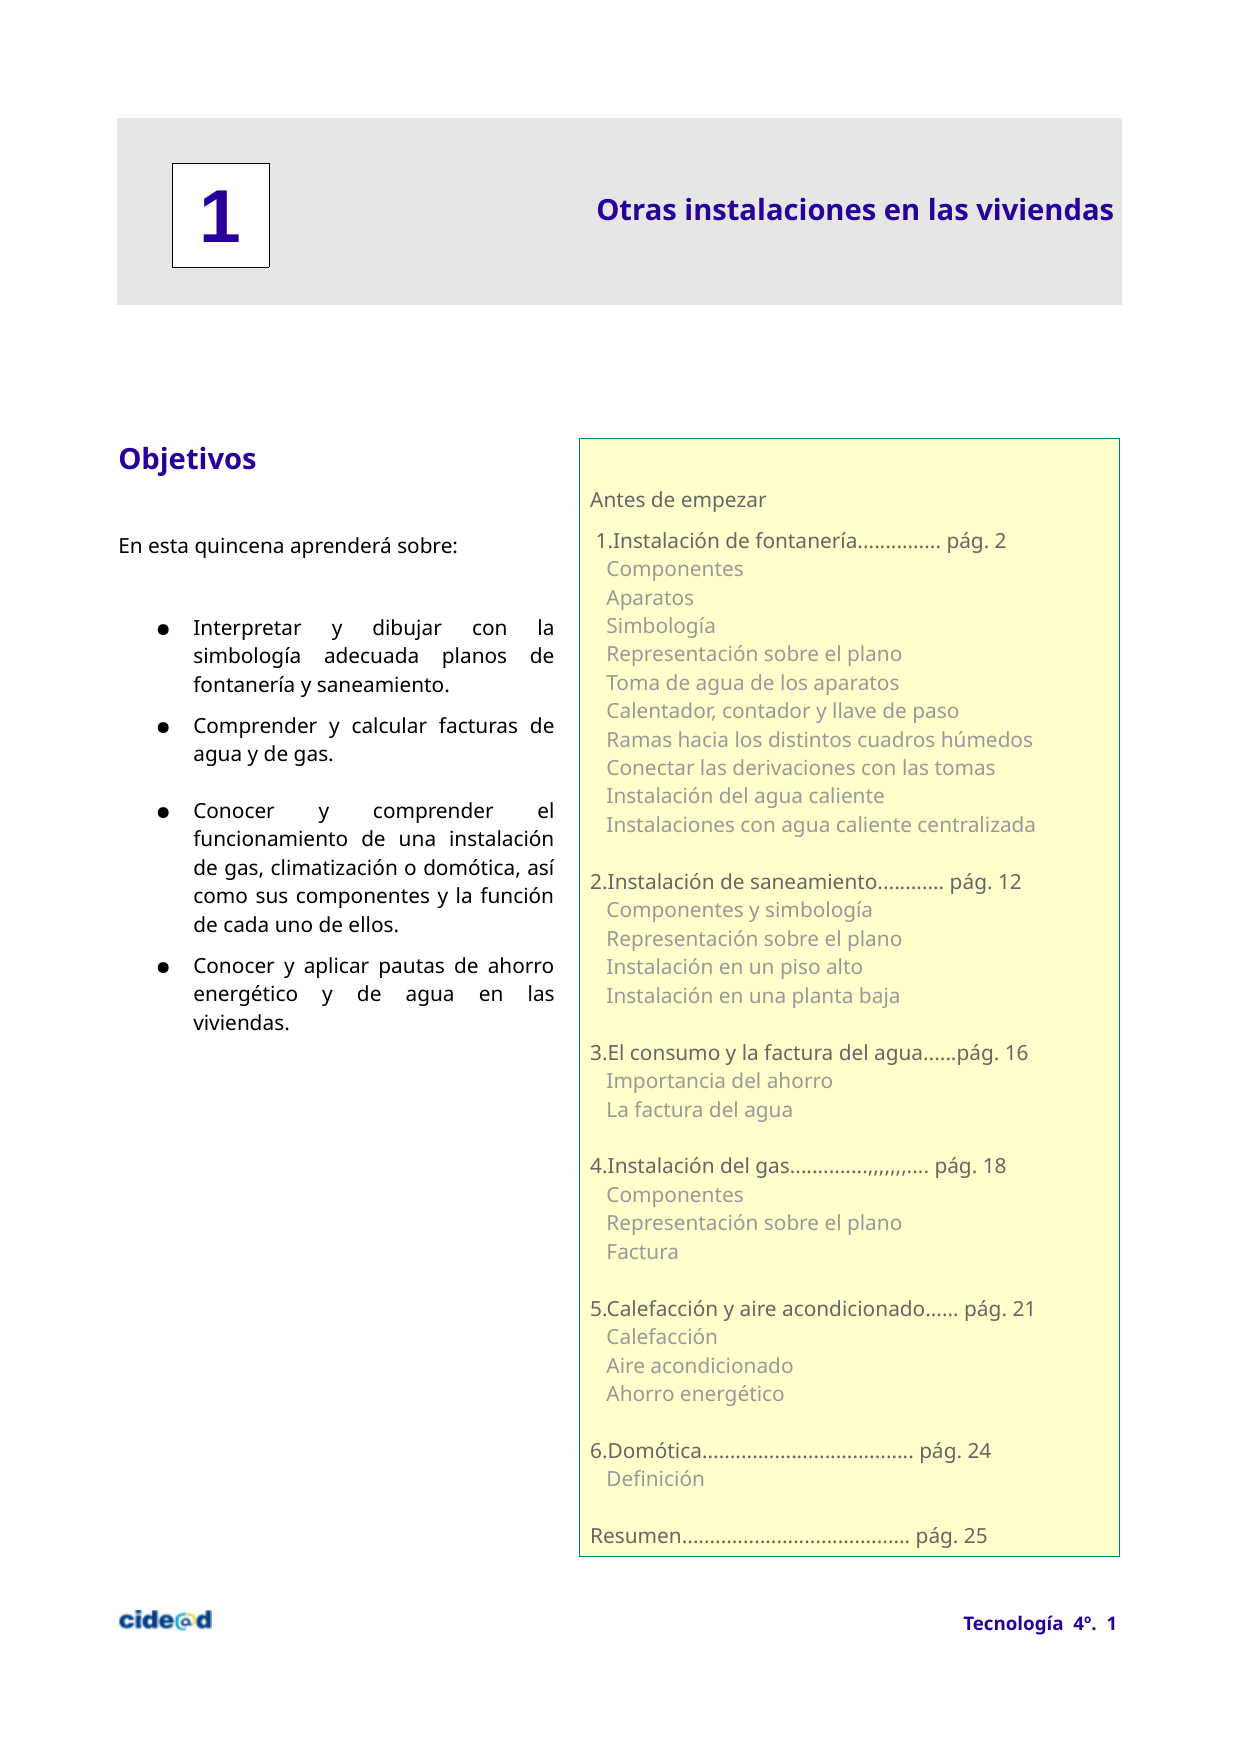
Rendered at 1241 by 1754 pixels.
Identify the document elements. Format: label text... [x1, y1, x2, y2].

table_header Antes de empezar 1.Instalación de fontanería............... pág. 2 Componentes Aparatos Simbología Representación sobre el plano Toma de agua de los aparatos Calentador, contador y llave de paso Ramas hacia los distintos cuadros húmedos Conectar las derivaciones con las tomas Instalación del agua caliente Instalaciones con agua caliente centralizada 2.Instalación de saneamiento............ pág. 12 Componentes y simbología Representación sobre el plano Instalación en un piso alto Instalación en una planta baja 3.El consumo y la factura del agua......pág. 16 Importancia del ahorro La factura del agua 4.Instalación del gas..............,,,,,,,.... pág. 18 Componentes Representación sobre el plano Factura 5.Calefacción y aire acondicionado...... pág. 21 Calefacción Aire acondicionado Ahorro energético 6.Domótica...................................... pág. 24 Definición Resumen......................................... pág. 25 [580, 439, 1119, 1556]
table_header Objetivos En esta quincena aprenderá sobre: Interpretar y dibujar con la simbología adecuada planos de fontanería y saneamiento. Comprender y calcular facturas de agua y de gas. Conocer y comprender el funcionamiento de una instalación de gas, climatización o domótica, así como sus componentes y la función de cada uno de ellos. Conocer y aplicar pautas de ahorro energético y de agua en las viviendas. [118, 438, 555, 1556]
table_header [555, 438, 579, 1556]
picture [118, 1610, 212, 1632]
table_header Otras instalaciones en las viviendas [117, 118, 1122, 305]
